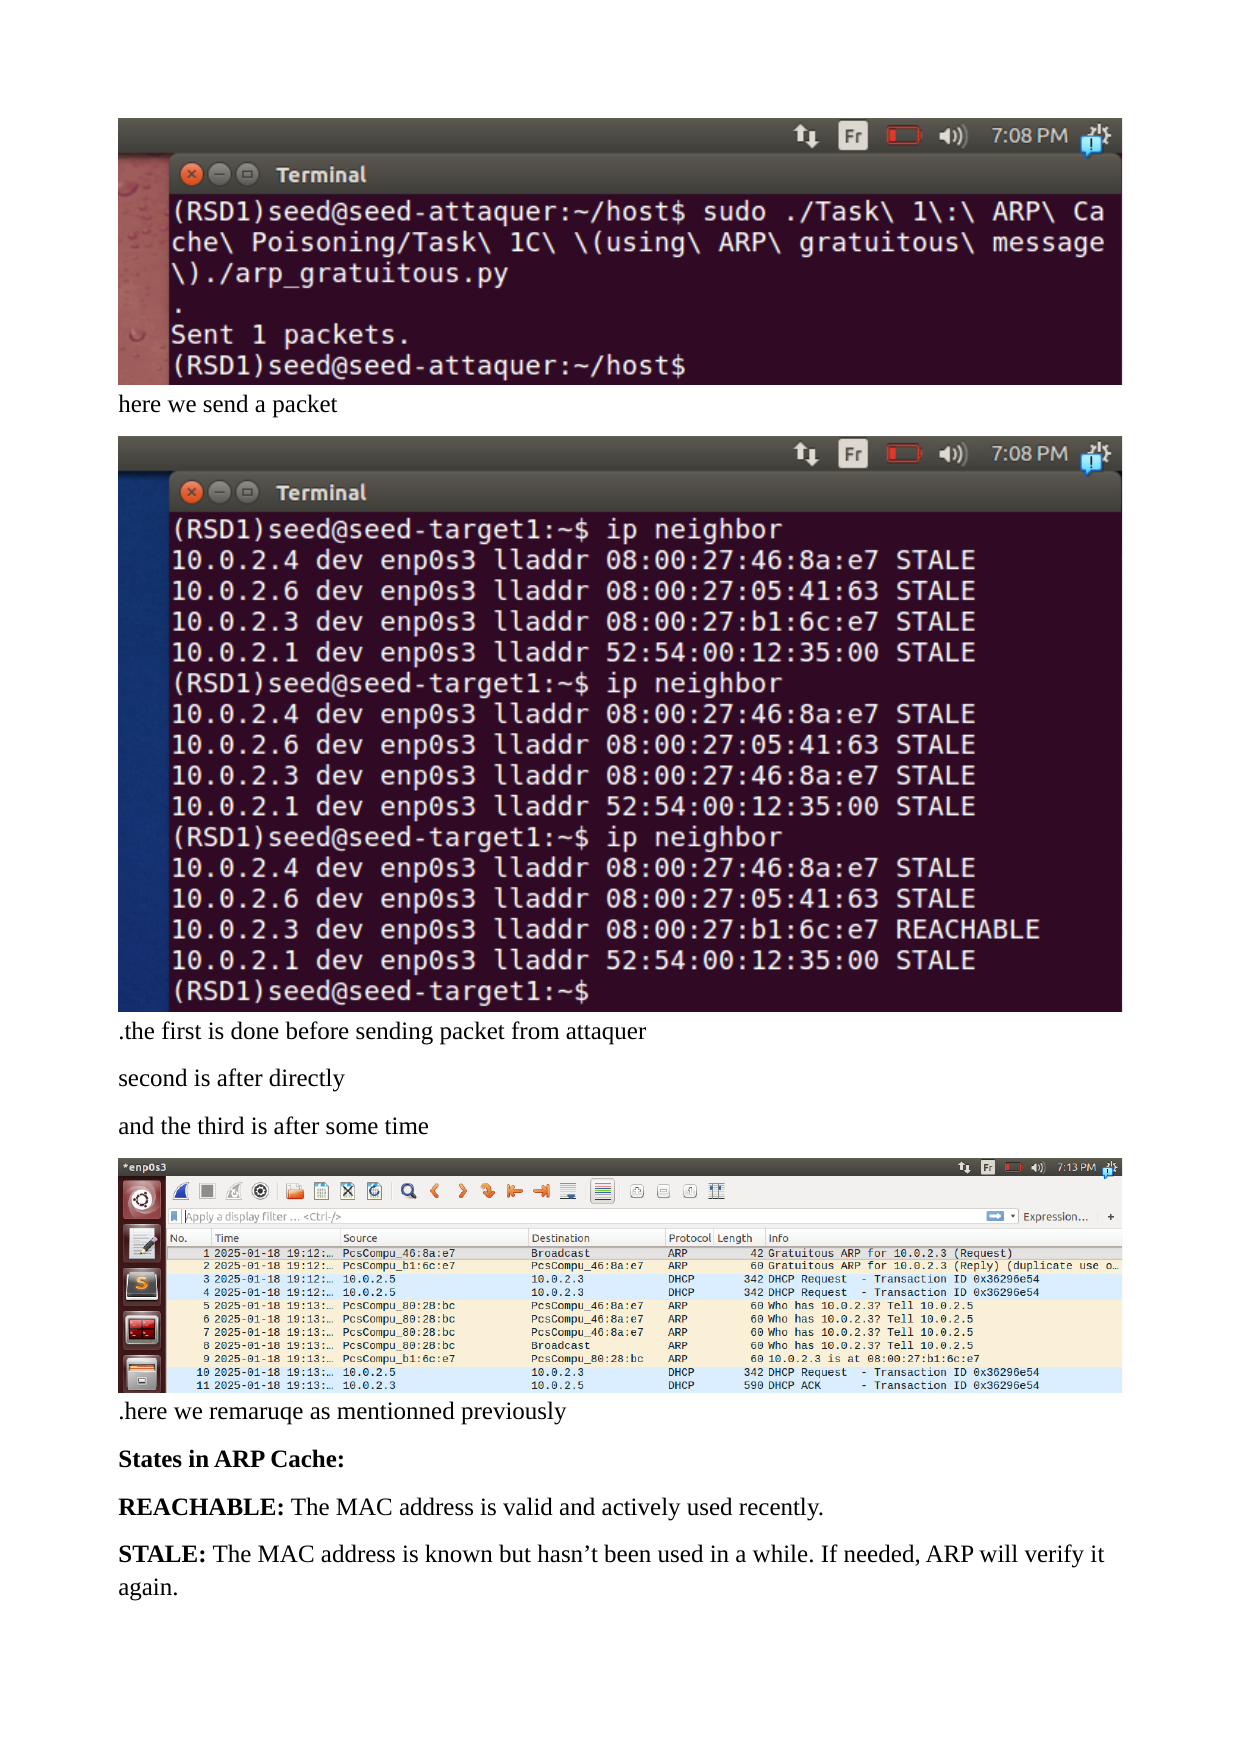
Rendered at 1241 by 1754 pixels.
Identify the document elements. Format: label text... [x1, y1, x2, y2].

text and the third is after some time [118, 1111, 1122, 1140]
text .the first is done before sending packet from attaquer [118, 1012, 1122, 1044]
picture [118, 1158, 1123, 1393]
text REACHABLE: The MAC address is valid and actively used recently. [118, 1492, 1122, 1520]
text STALE: The MAC address is known but hasn’t been used in a while. If needed, ARP will verify it again. [118, 1539, 1122, 1601]
picture [118, 118, 1123, 385]
picture [118, 436, 1123, 1012]
text .here we remaruqe as mentionned previously [118, 1393, 1122, 1425]
text second is after directly [118, 1063, 1122, 1092]
text States in ARP Cache: [118, 1444, 1122, 1473]
text here we send a packet [118, 385, 1122, 417]
